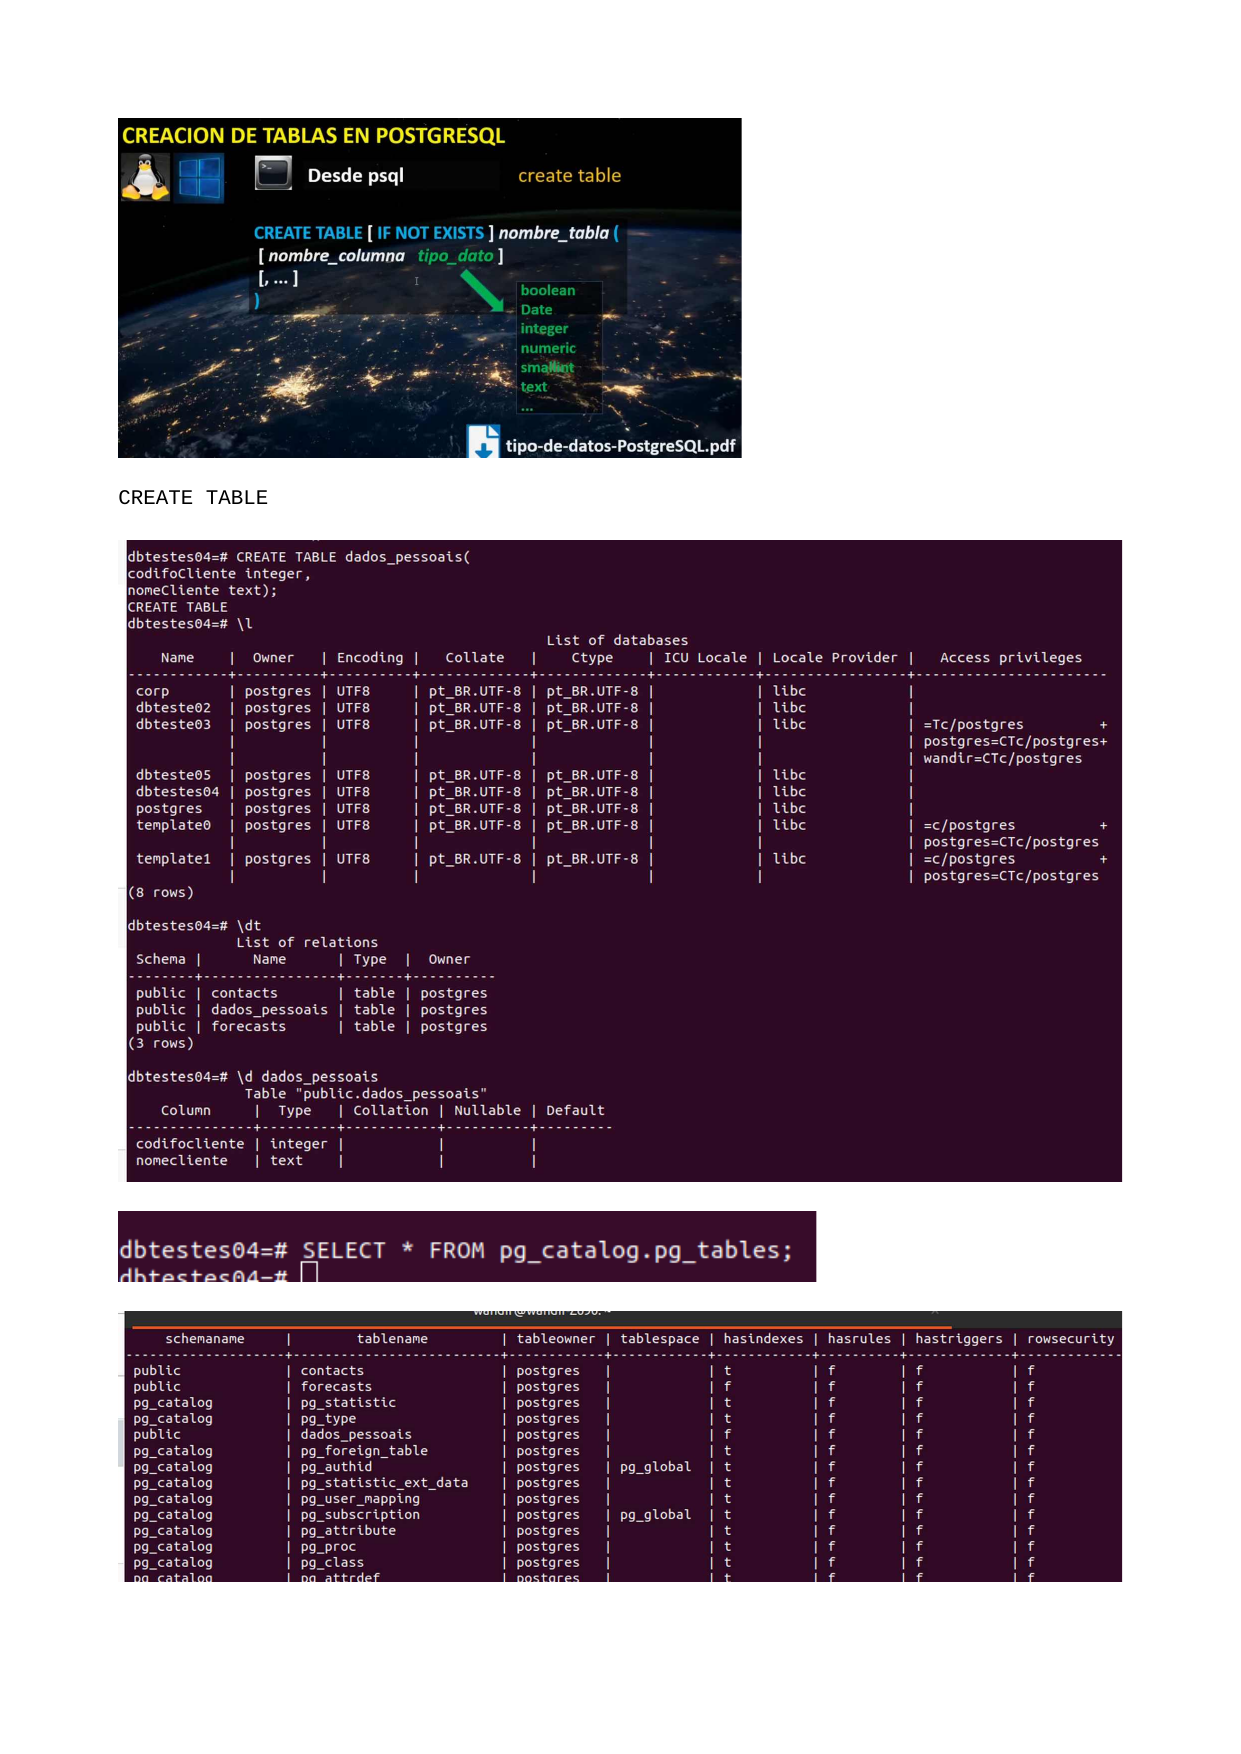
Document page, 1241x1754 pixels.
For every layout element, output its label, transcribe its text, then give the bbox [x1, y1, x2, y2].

picture [118, 1311, 1123, 1582]
picture [118, 118, 742, 458]
text CREATE TABLE [118, 487, 1122, 510]
picture [118, 1211, 817, 1282]
picture [118, 540, 1123, 1182]
